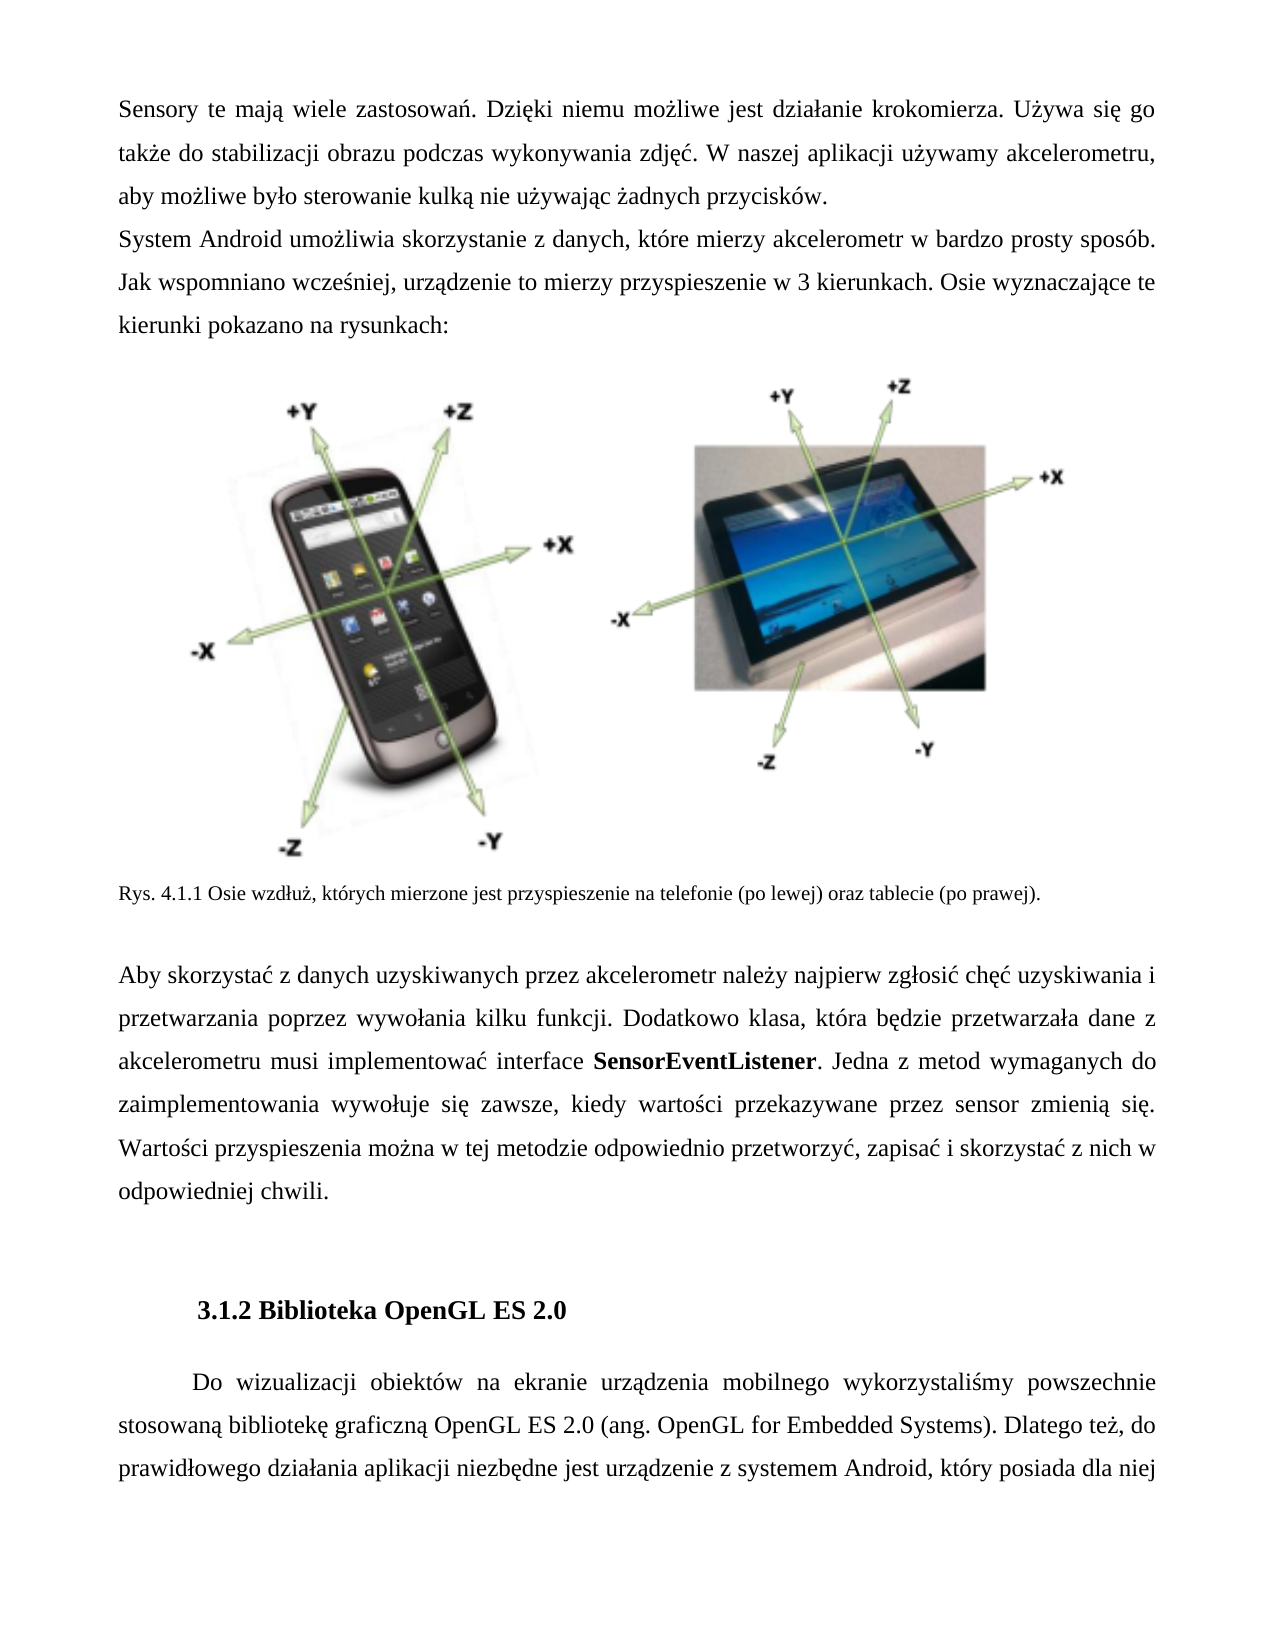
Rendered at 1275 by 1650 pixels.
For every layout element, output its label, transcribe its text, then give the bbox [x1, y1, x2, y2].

subtitle Biblioteka OpenGL ES 2.0 [191, 1294, 1157, 1325]
picture [597, 370, 1078, 789]
picture [170, 383, 594, 880]
text Aby skorzystać z danych uzyskiwanych przez akcelerometr należy najpierw zgłosić chęć uzyskiwania i przetwarzania poprzez wywołania kilku funkcji. Dodatkowo klasa, która będzie przetwarzała dane z akcelerometru musi implementować interface SensorEventListener. Jedna z metod wymaganych do zaimplementowania wywołuje się zawsze, kiedy wartości przekazywane przez sensor zmienią się. Wartości przyspieszenia można w tej metodzie odpowiednio przetworzyć, zapisać i skorzystać z nich w odpowiedniej chwili. [118, 960, 1157, 1204]
text Sensory te mają wiele zastosowań. Dzięki niemu możliwe jest działanie krokomierza. Używa się go także do stabilizacji obrazu podczas wykonywania zdjęć. W naszej aplikacji używamy akcelerometru, aby możliwe było sterowanie kulką nie używając żadnych przycisków. [118, 94, 1157, 209]
text Rys. 4.1.1 Osie wzdłuż, których mierzone jest przyspieszenie na telefonie (po lewej) oraz tablecie (po prawej). [118, 353, 1157, 905]
text System Android umożliwia skorzystanie z danych, które mierzy akcelerometr w bardzo prosty sposób. Jak wspomniano wcześniej, urządzenie to mierzy przyspieszenie w 3 kierunkach. Osie wyznaczające te kierunki pokazano na rysunkach: [118, 224, 1157, 339]
text Do wizualizacji obiektów na ekranie urządzenia mobilnego wykorzystaliśmy powszechnie stosowaną bibliotekę graficzną OpenGL ES 2.0 (ang. OpenGL for Embedded Systems). Dlatego też, do prawidłowego działania aplikacji niezbędne jest urządzenie z systemem Android, który posiada dla niej [118, 1367, 1157, 1482]
